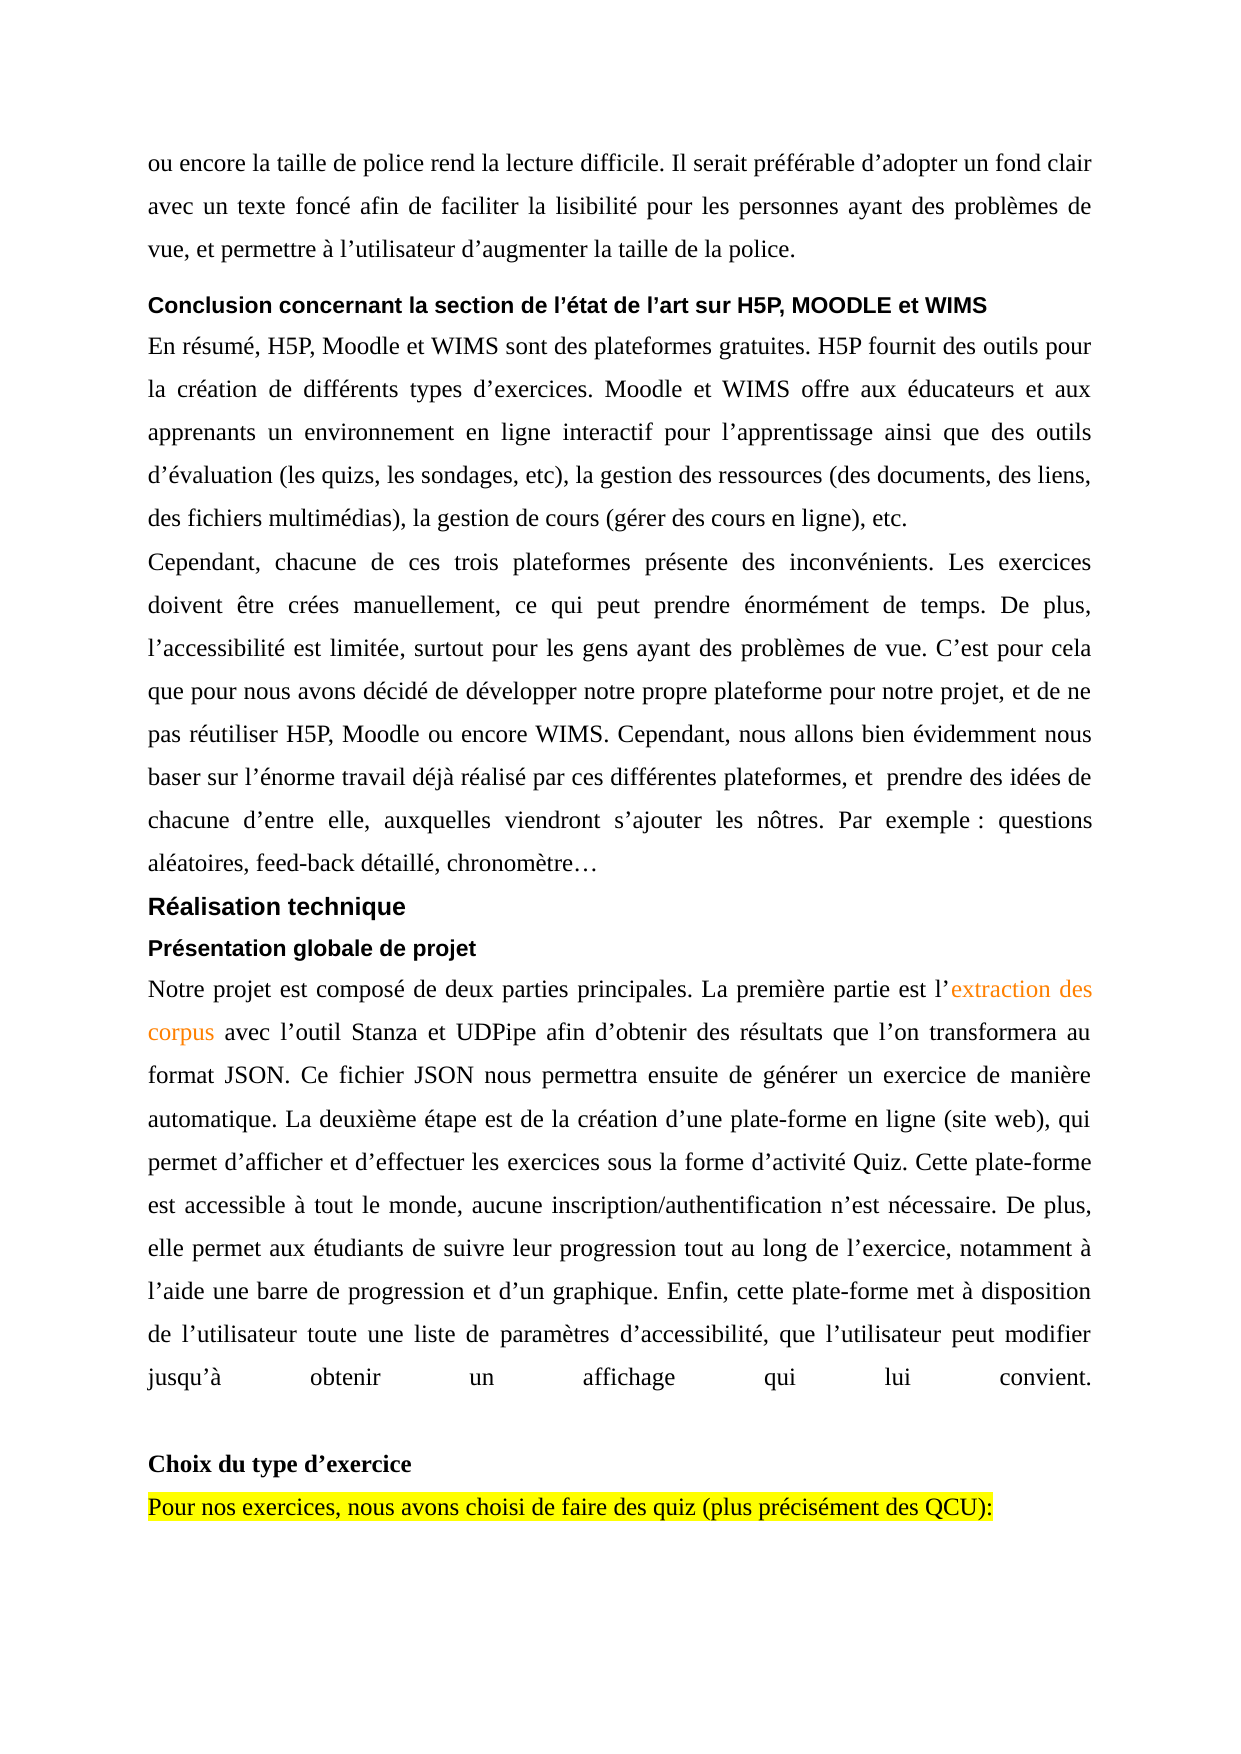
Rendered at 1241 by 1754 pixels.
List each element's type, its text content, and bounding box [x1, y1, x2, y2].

text ou encore la taille de police rend la lecture difficile. Il serait préférable d’adopter un fond clair avec un texte foncé afin de faciliter la lisibilité pour les personnes ayant des problèmes de vue, et permettre à l’utilisateur d’augmenter la taille de la police. [148, 148, 1092, 263]
subtitle Notre projet est composé de deux parties principales. La première partie est l’extraction des corpus avec l’outil Stanza et UDPipe afin d’obtenir des résultats que l’on transformera au format JSON. Ce fichier JSON nous permettra ensuite de générer un exercice de manière automatique. La deuxième étape est de la création d’une plate-forme en ligne (site web), qui permet d’afficher et d’effectuer les exercices sous la forme d’activité Quiz. Cette plate-forme est accessible à tout le monde, aucune inscription/authentification n’est nécessaire. De plus, elle permet aux étudiants de suivre leur progression tout au long de l’exercice, notamment à l’aide une barre de progression et d’un graphique. Enfin, cette plate-forme met à disposition de l’utilisateur toute une liste de paramètres d’accessibilité, que l’utilisateur peut modifier jusqu’à obtenir un affichage qui lui convient. [148, 974, 1092, 1434]
subtitle Réalisation technique [148, 892, 1092, 920]
subtitle Pour nos exercices, nous avons choisi de faire des quiz (plus précisément des QCU): [148, 1492, 1092, 1521]
subtitle Conclusion concernant la section de l’état de l’art sur H5P, MOODLE et WIMS [148, 292, 1092, 318]
subtitle Cependant, chacune de ces trois plateformes présente des inconvénients. Les exercices doivent être crées manuellement, ce qui peut prendre énormément de temps. De plus, l’accessibilité est limitée, surtout pour les gens ayant des problèmes de vue. C’est pour cela que pour nous avons décidé de développer notre propre plateforme pour notre projet, et de ne pas réutiliser H5P, Moodle ou encore WIMS. Cependant, nous allons bien évidemment nous baser sur l’énorme travail déjà réalisé par ces différentes plateformes, et prendre des idées de chacune d’entre elle, auxquelles viendront s’ajouter les nôtres. Par exemple : questions aléatoires, feed-back détaillé, chronomètre… [148, 547, 1092, 877]
subtitle Présentation globale de projet [148, 935, 1092, 961]
subtitle En résumé, H5P, Moodle et WIMS sont des plateformes gratuites. H5P fournit des outils pour la création de différents types d’exercices. Moodle et WIMS offre aux éducateurs et aux apprenants un environnement en ligne interactif pour l’apprentissage ainsi que des outils d’évaluation (les quizs, les sondages, etc), la gestion des ressources (des documents, des liens, des fichiers multimédias), la gestion de cours (gérer des cours en ligne), etc. [148, 331, 1092, 532]
subtitle Choix du type d’exercice [148, 1449, 1092, 1477]
